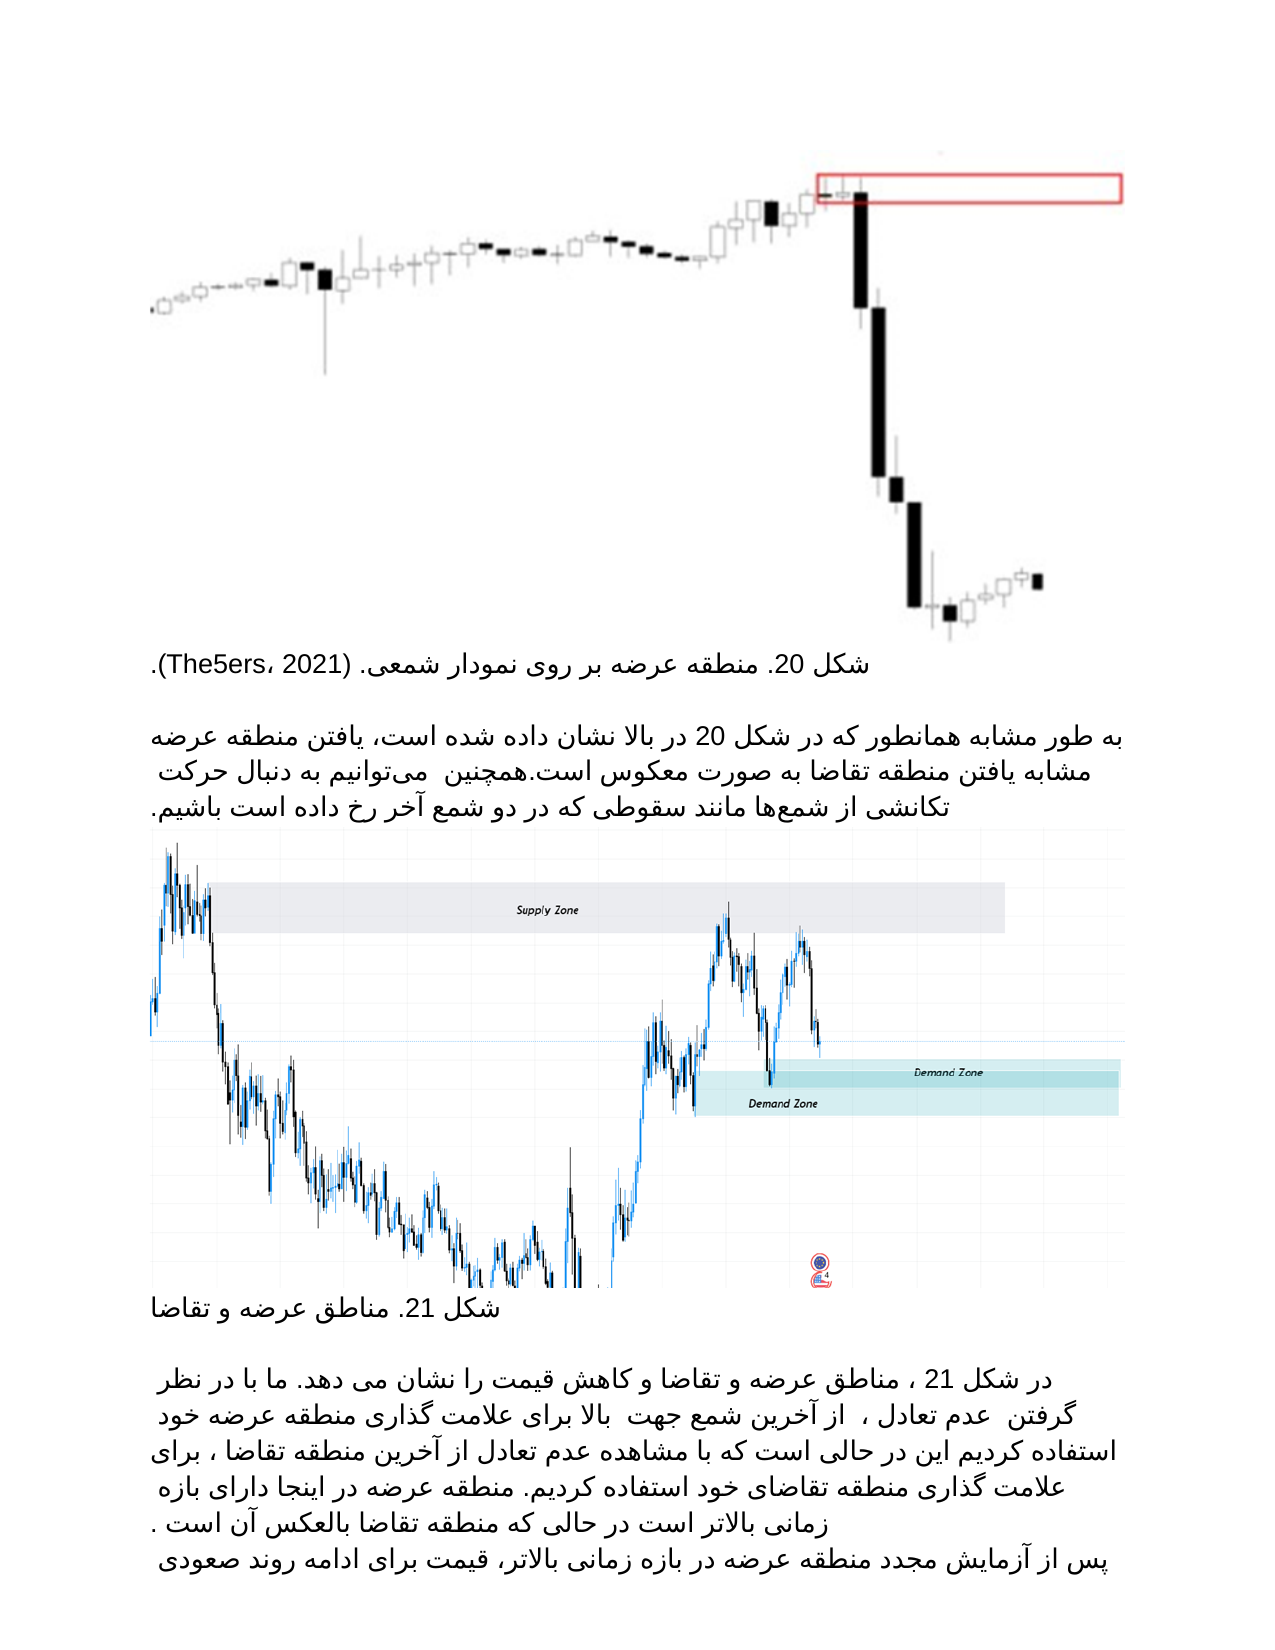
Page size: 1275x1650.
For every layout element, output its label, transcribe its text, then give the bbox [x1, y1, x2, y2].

text پس از آزمایش مجدد منطقه عرضه در بازه زمانی بالاتر، قیمت برای ادامه روند صعودی خود برای کاهش منطقه تقاضا در بازه زمانی پایین تر باز می گردد. ساده ترین راه برای یافتن این مناطق این است که به افت قیمت نگاه کنید و از عدم تعادل برای یافتن آخرین حرکت صعودی برای منطقه عرضه و آخرین حرکت نزولی برای یافتن منطقه تقاضا استفاده کنید. [150, 1543, 1125, 1574]
text شکل 20. منطقه عرضه بر روی نمودار شمعی. (The5ers، 2021). [150, 648, 1125, 679]
text در شکل 21 ، مناطق عرضه و تقاضا و کاهش قیمت را نشان می دهد. ما با در نظر گرفتن عدم تعادل ، از آخرین شمع جهت بالا برای علامت گذاری منطقه عرضه خود استفاده کردیم این در حالی است که با مشاهده عدم تعادل از آخرین منطقه تقاضا ، برای علامت گذاری منطقه تقاضای خود استفاده کردیم. منطقه عرضه در اینجا دارای بازه زمانی بالاتر است در حالی که منطقه تقاضا بالعکس آن است . [150, 1363, 1125, 1538]
text به طور مشابه همانطور که در شکل 20 در بالا نشان داده شده است، یافتن منطقه عرضه مشابه یافتن منطقه تقاضا به صورت معکوس است.همچنین می‌توانیم به دنبال حرکت تکانشی از شمع‌ها مانند سقوطی که در دو شمع آخر رخ داده است باشیم. [150, 719, 1125, 823]
text شکل 21. مناطق عرضه و تقاضا [150, 1292, 1125, 1323]
